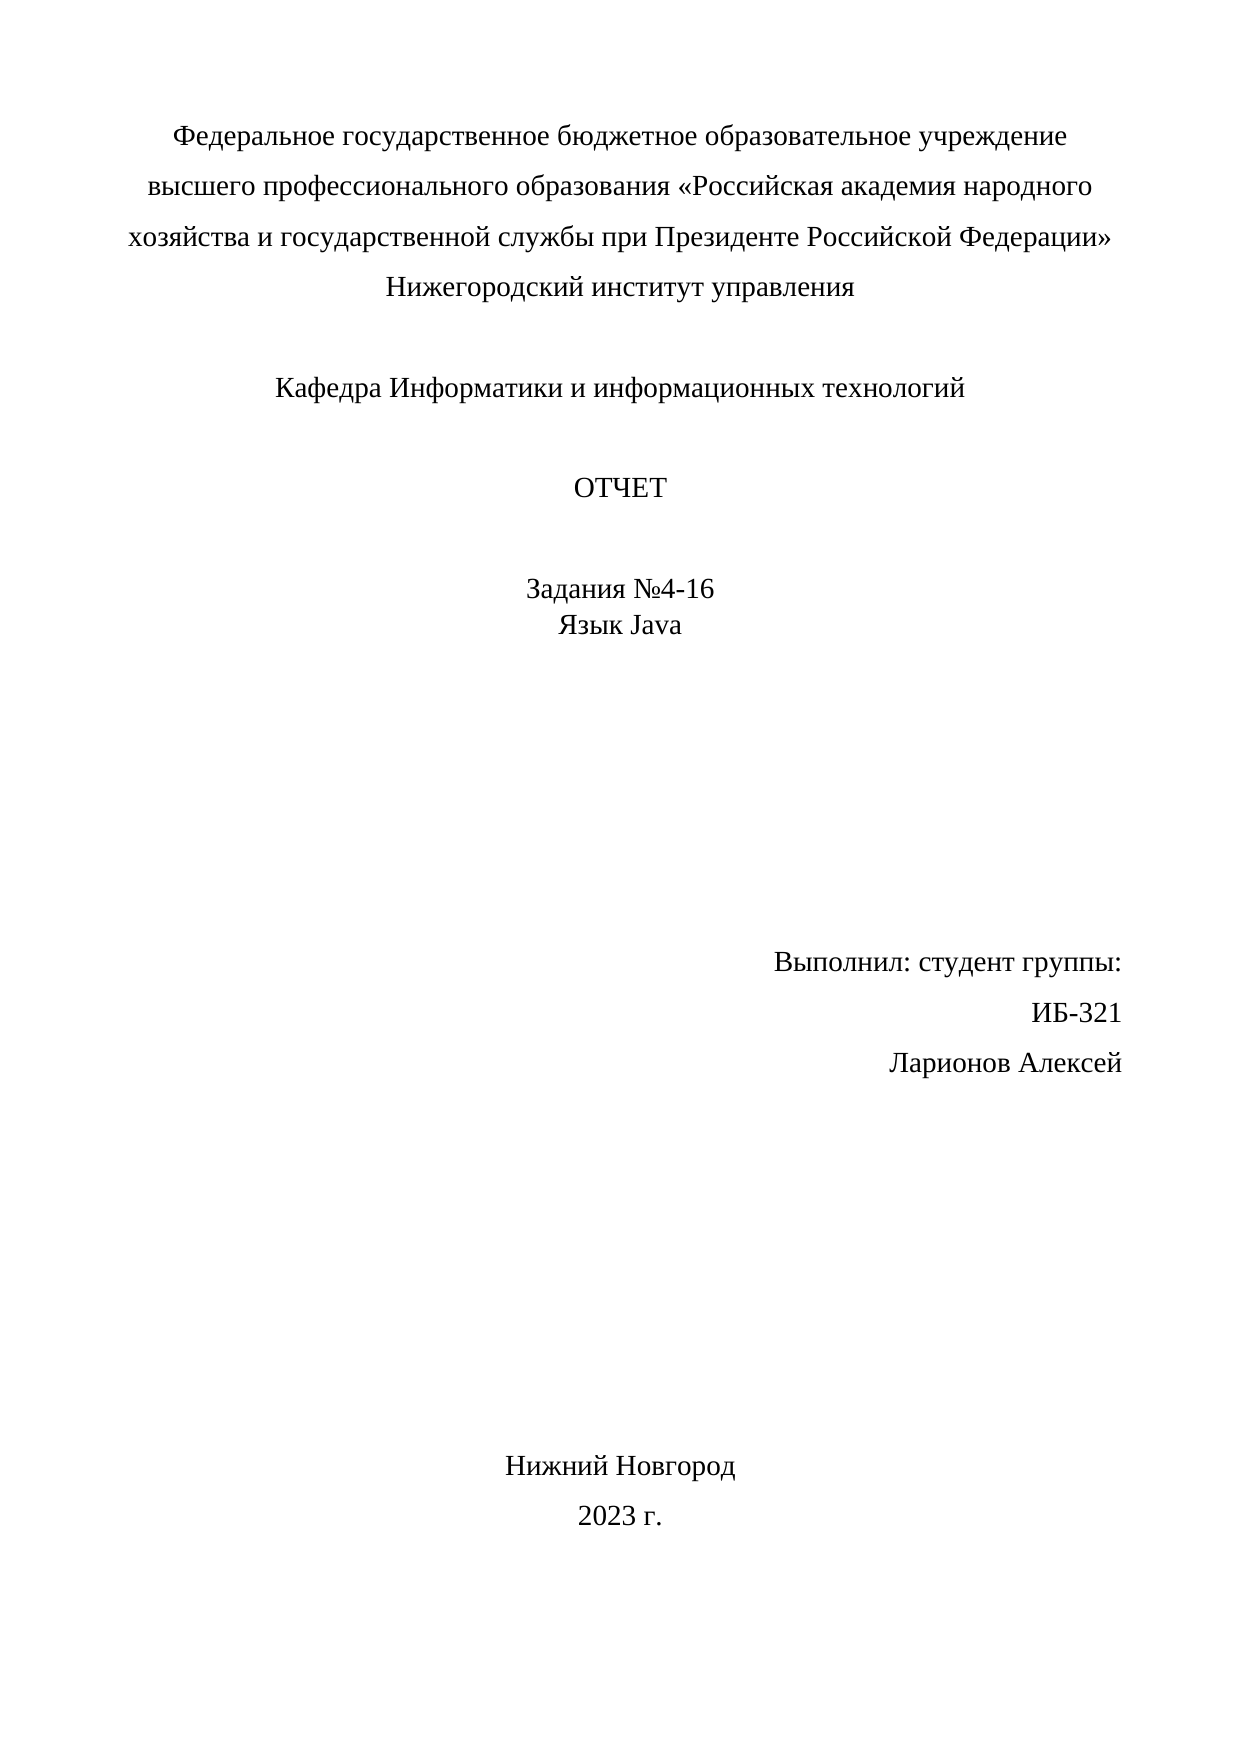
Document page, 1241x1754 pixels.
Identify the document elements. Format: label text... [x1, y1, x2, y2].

text ИБ-321 [118, 995, 1122, 1028]
text Федеральное государственное бюджетное образовательное учреждение высшего профессионального образования «Российская академия народного хозяйства и государственной службы при Президенте Российской Федерации» [118, 118, 1122, 252]
text Нижний Новгород [118, 1448, 1122, 1481]
text 2023 г. [118, 1498, 1122, 1531]
text ОТЧЕТ [118, 470, 1122, 504]
text Задания №4-16 [118, 571, 1122, 604]
text Ларионов Алексей [118, 1045, 1122, 1079]
text Кафедра Информатики и информационных технологий [118, 370, 1122, 403]
text Нижегородский институт управления [118, 269, 1122, 303]
text Язык Java [118, 607, 1122, 640]
text Выполнил: студент группы: [118, 944, 1122, 978]
